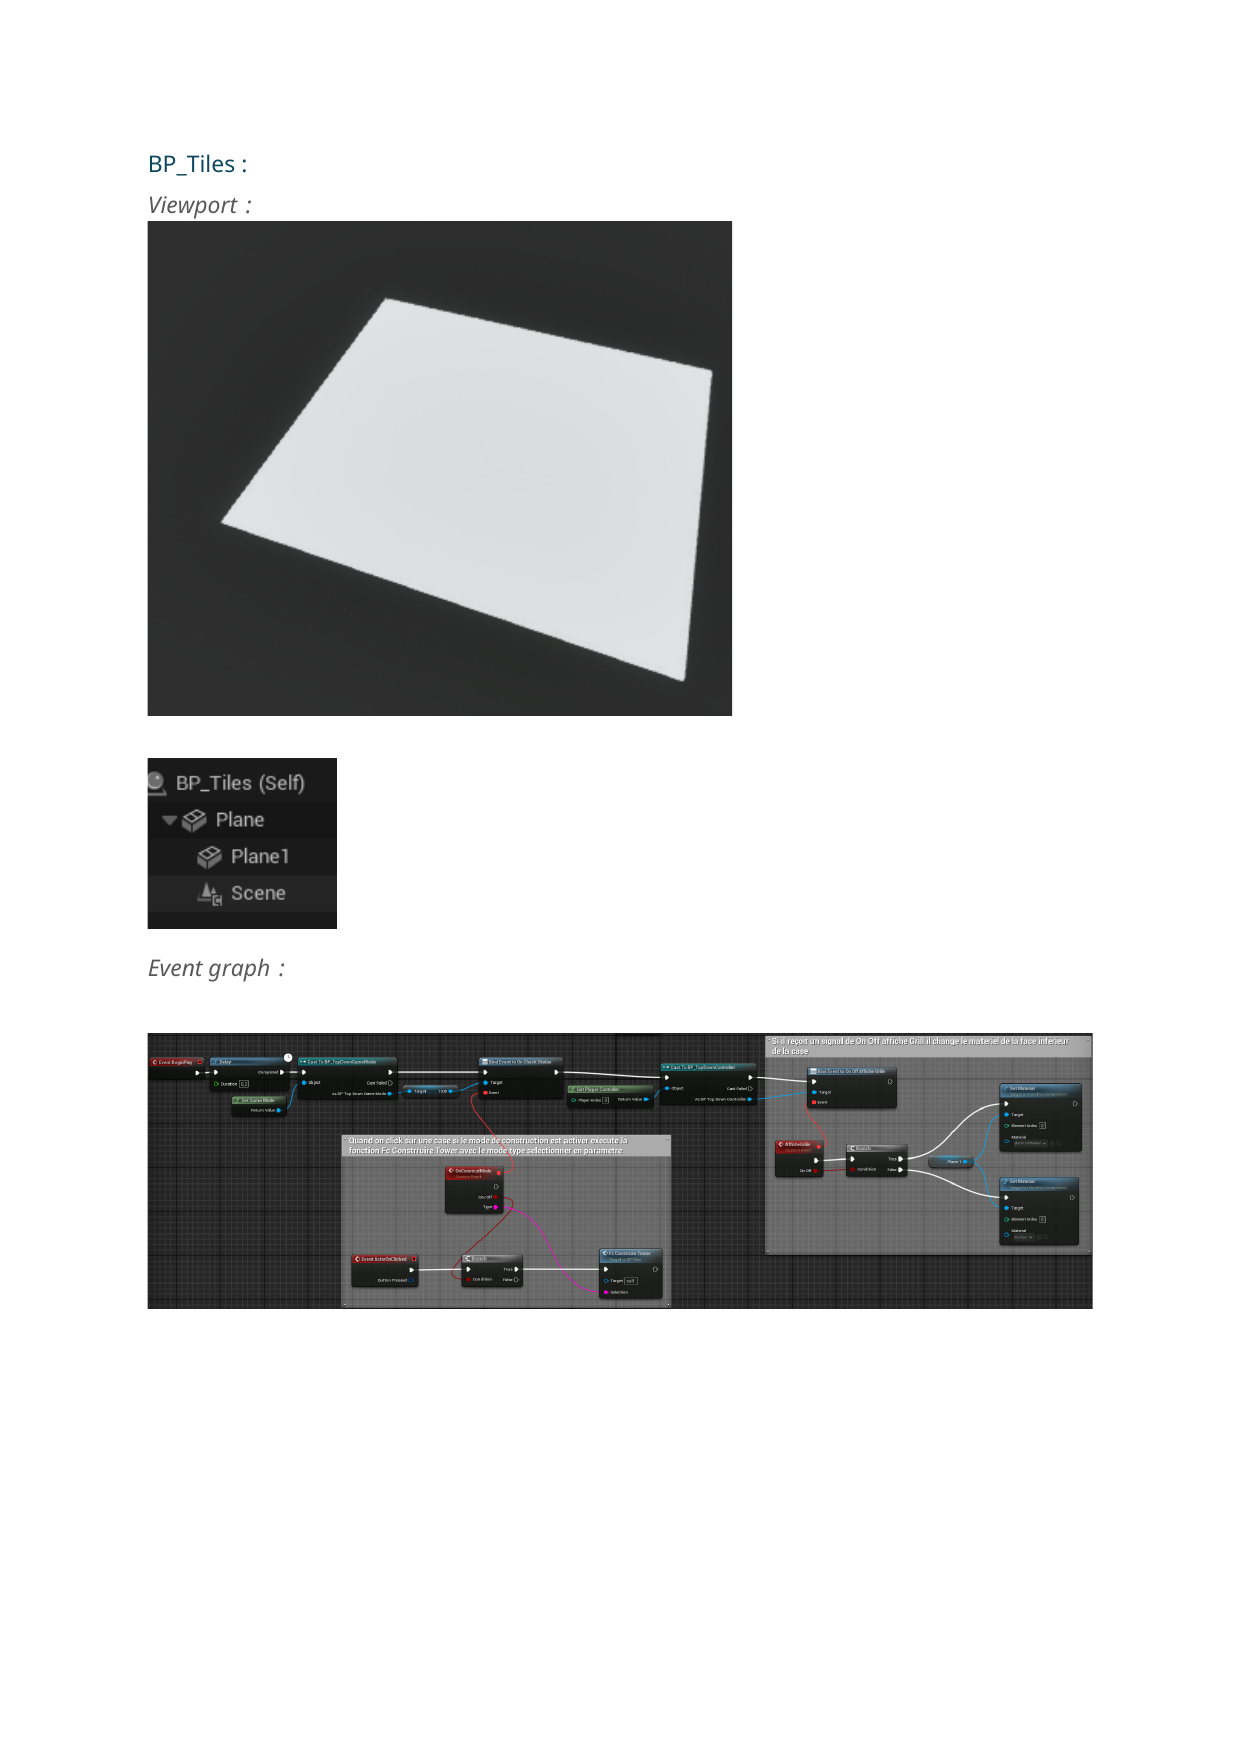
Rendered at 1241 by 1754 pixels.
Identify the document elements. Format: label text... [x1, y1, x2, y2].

subtitle Viewport : [148, 189, 1093, 220]
subtitle Event graph : [148, 951, 1093, 983]
subtitle BP_Tiles : [148, 148, 1093, 179]
